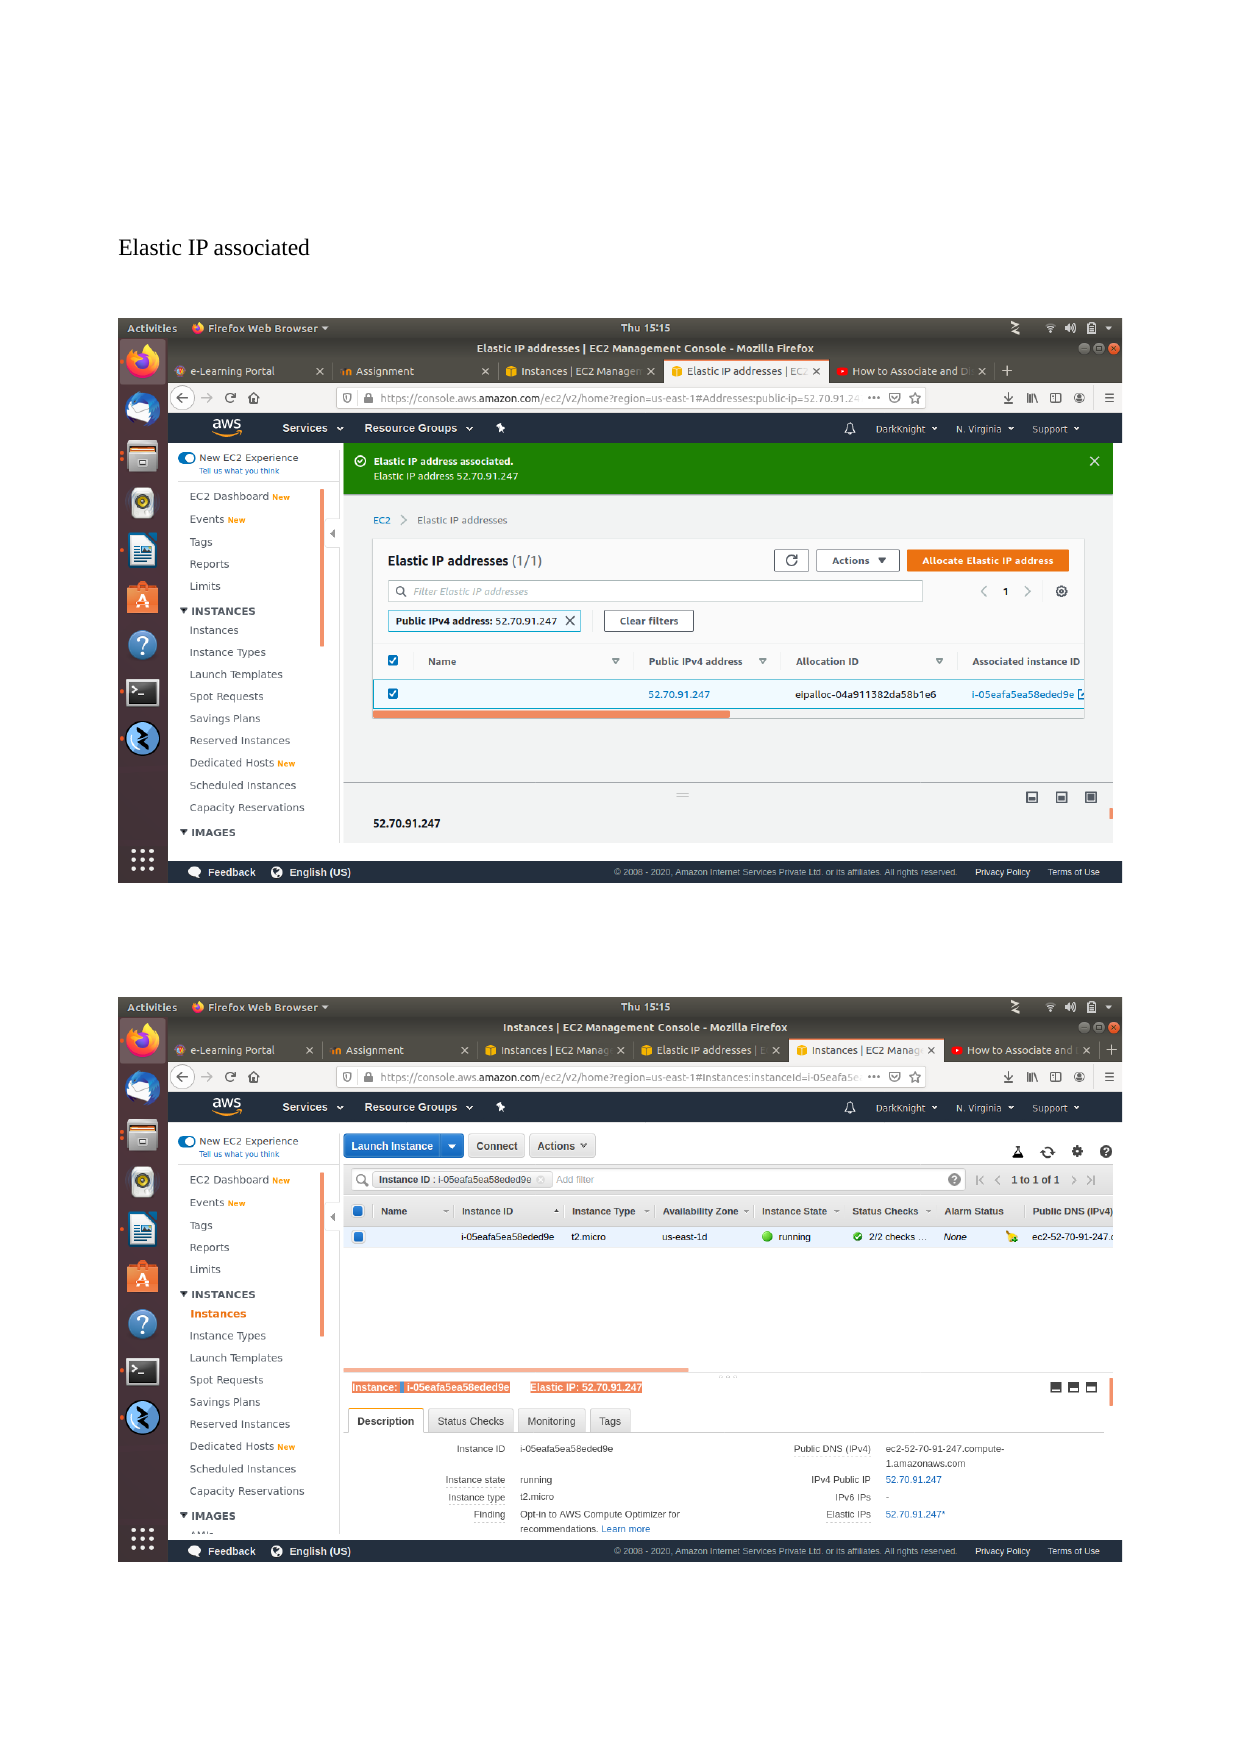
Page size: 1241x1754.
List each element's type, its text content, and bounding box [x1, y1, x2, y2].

picture [118, 318, 1123, 883]
text Elastic IP associated [118, 234, 1122, 261]
picture [118, 997, 1123, 1562]
